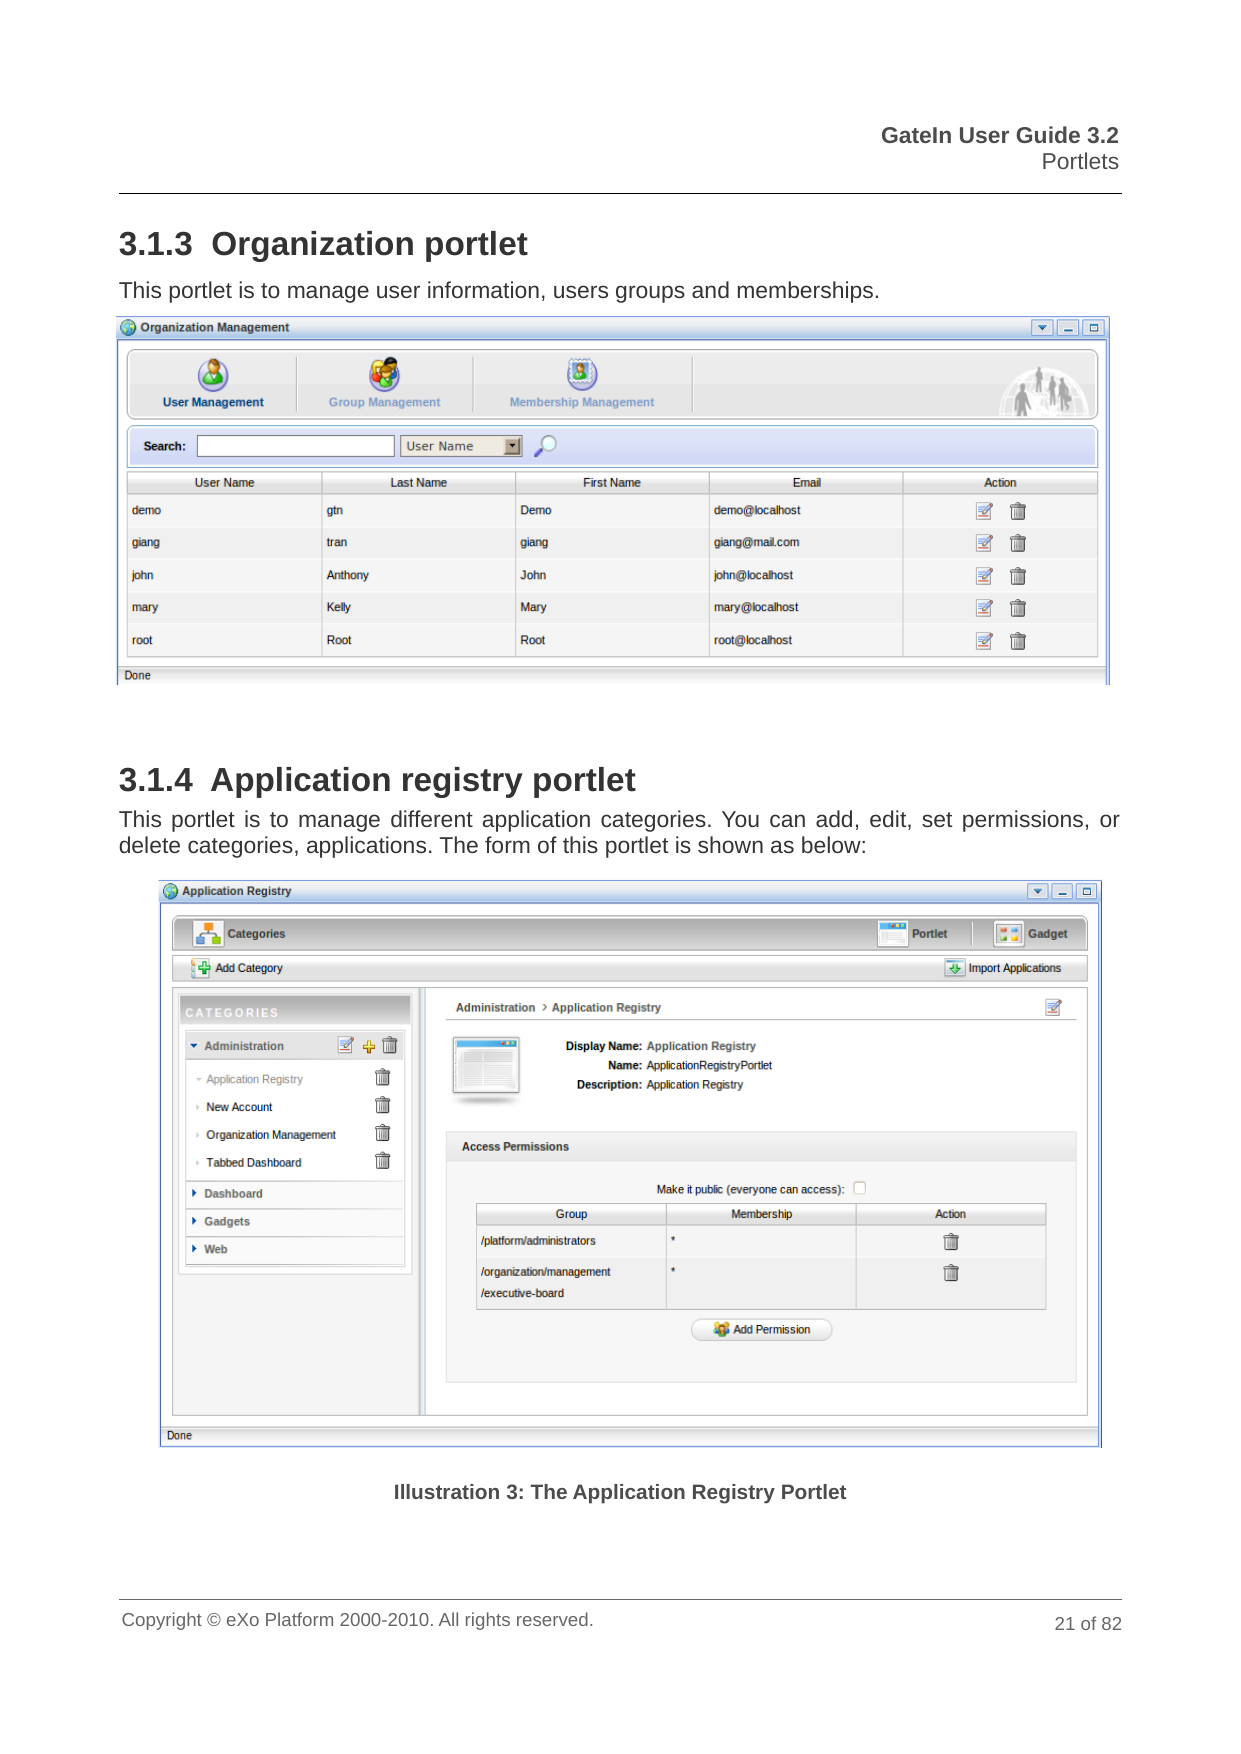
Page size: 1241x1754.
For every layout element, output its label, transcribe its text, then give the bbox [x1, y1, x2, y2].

text This portlet is to manage different application categories. You can add, edit, set permissions, or delete categories, applications. The form of this portlet is shown as below: [118, 806, 1122, 858]
subtitle Organization portlet [118, 223, 1122, 262]
subtitle Application registry portlet [118, 760, 1122, 798]
picture [158, 879, 1102, 1448]
text This portlet is to manage user information, users groups and memberships. [118, 277, 1122, 303]
picture [115, 315, 1110, 685]
text Illustration 3: The Application Registry Portlet [138, 954, 1102, 1503]
